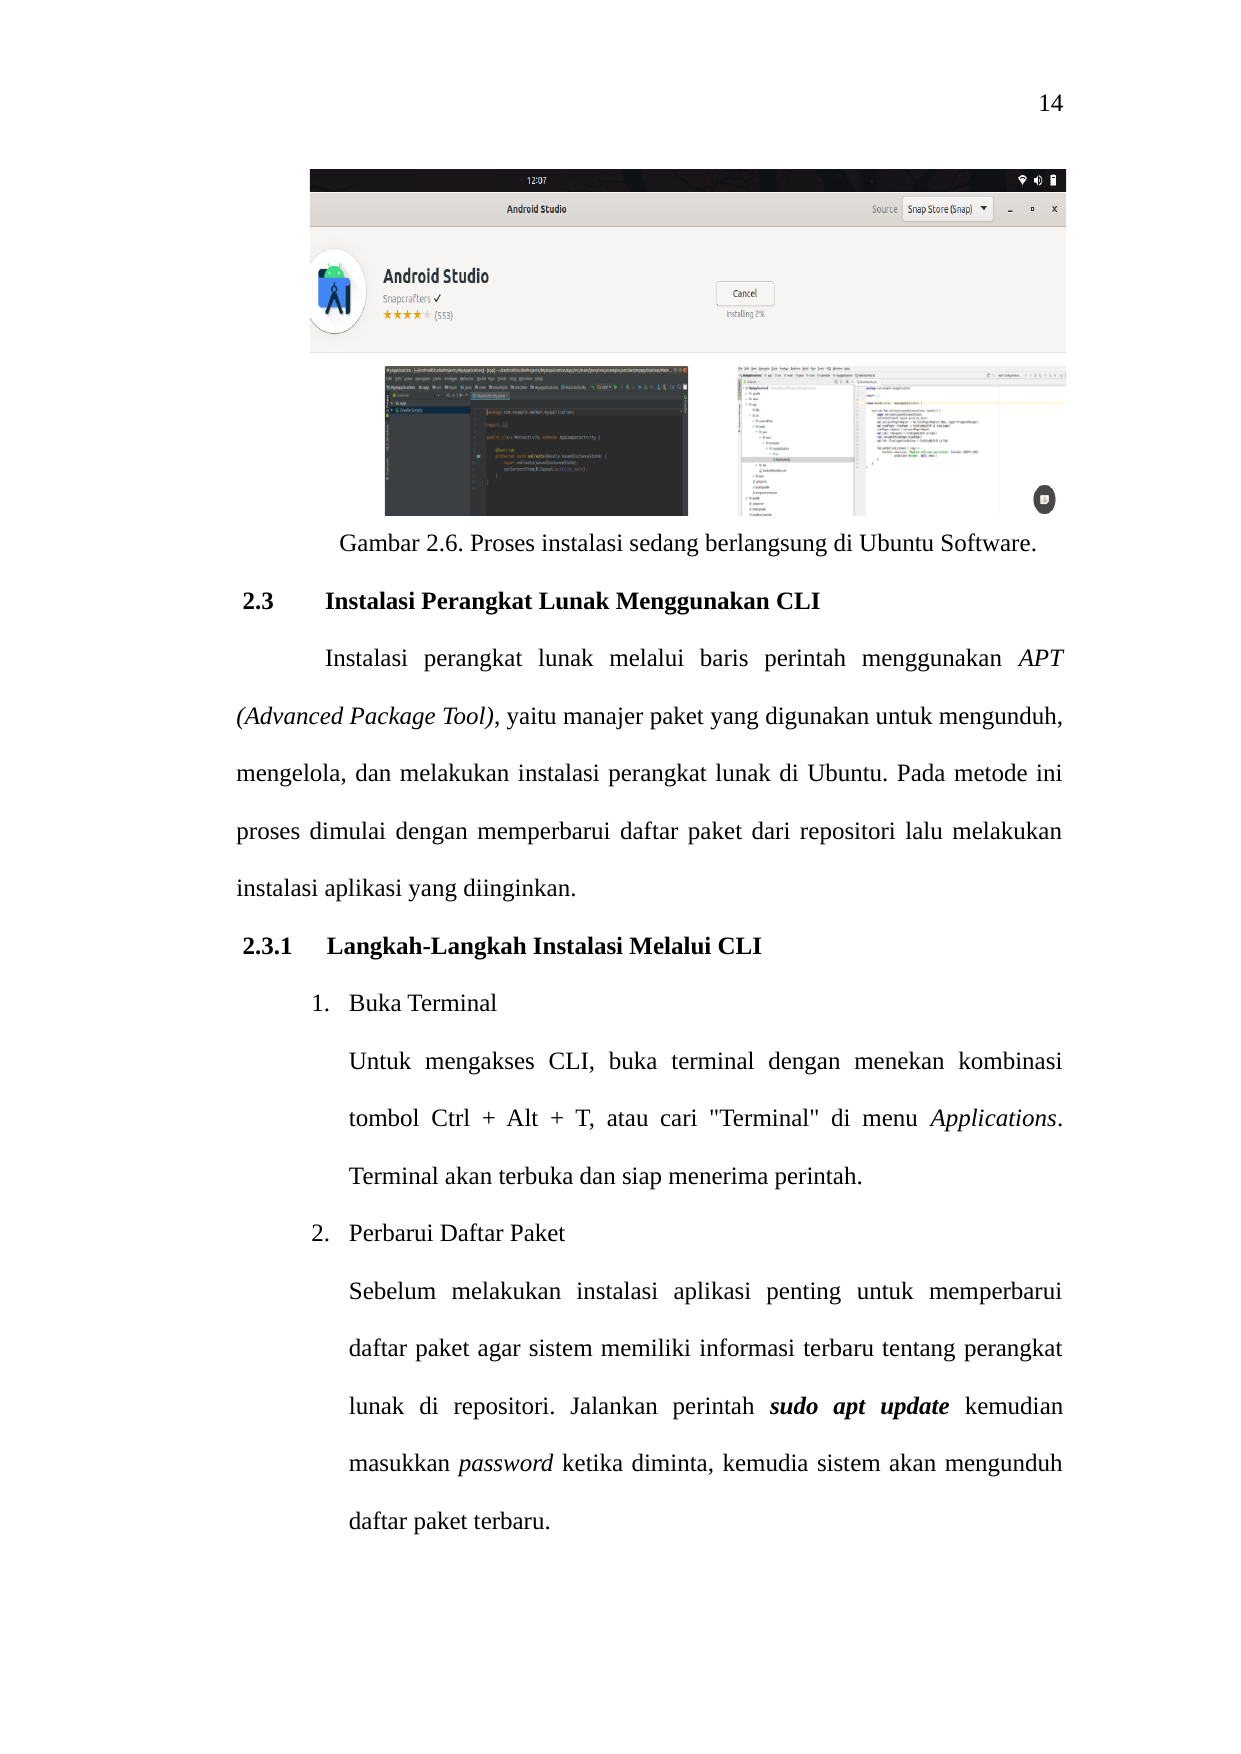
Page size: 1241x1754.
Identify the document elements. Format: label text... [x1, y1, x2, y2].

list Sebelum melakukan instalasi aplikasi penting untuk memperbarui daftar paket agar sistem memiliki informasi terbaru tentang perangkat lunak di repositori. Jalankan perintah sudo apt update kemudian masukkan password ketika diminta, kemudia sistem akan mengunduh daftar paket terbaru. [311, 1276, 1063, 1535]
list Untuk mengakses CLI, buka terminal dengan menekan kombinasi tombol Ctrl + Alt + T, atau cari "Terminal" di menu Applications. Terminal akan terbuka dan siap menerima perintah. [311, 1046, 1063, 1190]
list Buka Terminal [311, 988, 1063, 1017]
subtitle Instalasi Perangkat Lunak Menggunakan CLI [236, 165, 1066, 615]
list Perbarui Daftar Paket [311, 1218, 1063, 1247]
subtitle Langkah-Langkah Instalasi Melalui CLI [236, 931, 1063, 960]
text Instalasi perangkat lunak melalui baris perintah menggunakan APT (Advanced Package Tool), yaitu manajer paket yang digunakan untuk mengunduh, mengelola, dan melakukan instalasi perangkat lunak di Ubuntu. Pada metode ini proses dimulai dengan memperbarui daftar paket dari repositori lalu melakukan instalasi aplikasi yang diinginkan. [236, 643, 1063, 902]
text Gambar 2.6. Proses instalasi sedang berlangsung di Ubuntu Software. [310, 182, 1066, 557]
